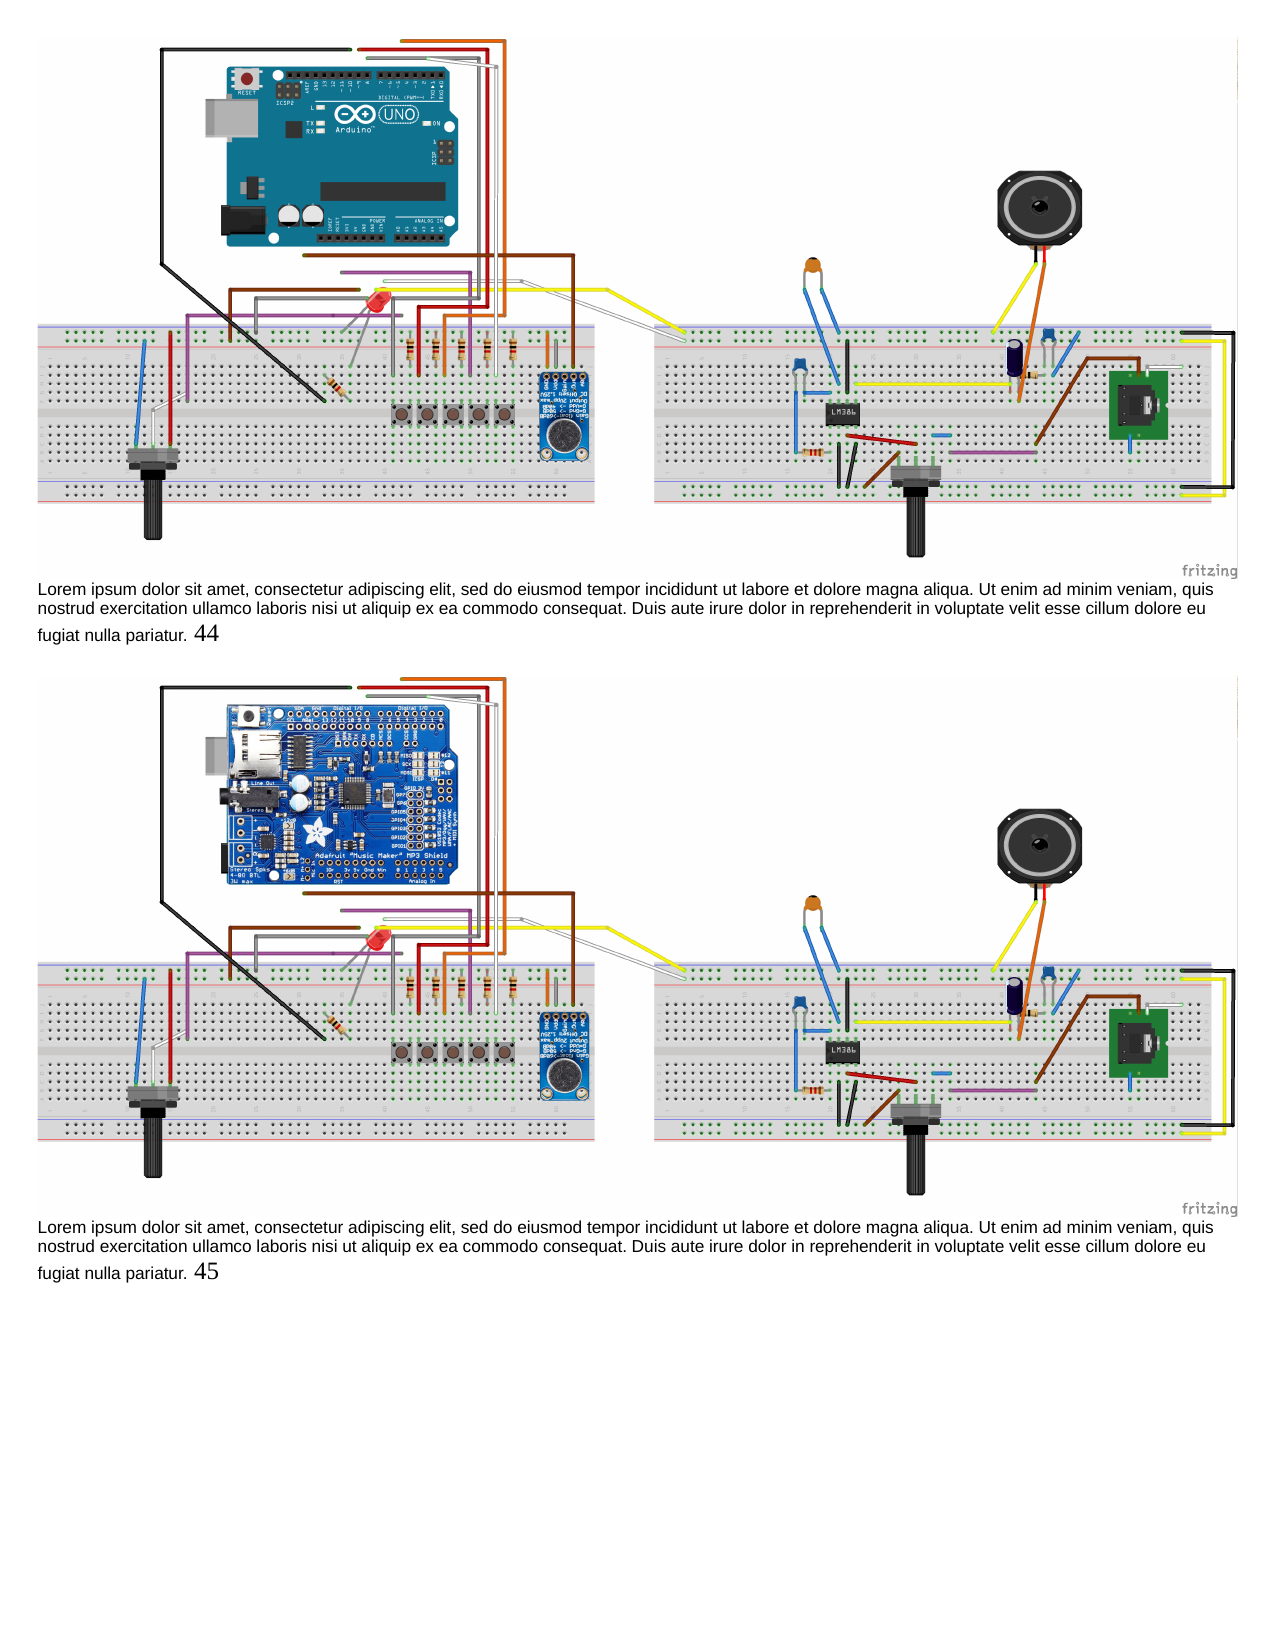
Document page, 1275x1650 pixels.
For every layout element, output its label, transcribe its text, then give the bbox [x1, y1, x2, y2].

picture [37, 675, 1238, 1217]
picture [37, 37, 1238, 579]
text Lorem ipsum dolor sit amet, consectetur adipiscing elit, sed do eiusmod tempor incididunt ut labore et dolore magna aliqua. Ut enim ad minim veniam, quis nostrud exercitation ullamco laboris nisi ut aliquip ex ea commodo consequat. Duis aute irure dolor in reprehenderit in voluptate velit esse cillum dolore eu fugiat nulla pariatur. 45 [37, 1217, 1237, 1285]
text Lorem ipsum dolor sit amet, consectetur adipiscing elit, sed do eiusmod tempor incididunt ut labore et dolore magna aliqua. Ut enim ad minim veniam, quis nostrud exercitation ullamco laboris nisi ut aliquip ex ea commodo consequat. Duis aute irure dolor in reprehenderit in voluptate velit esse cillum dolore eu fugiat nulla pariatur. 44 [37, 579, 1237, 647]
